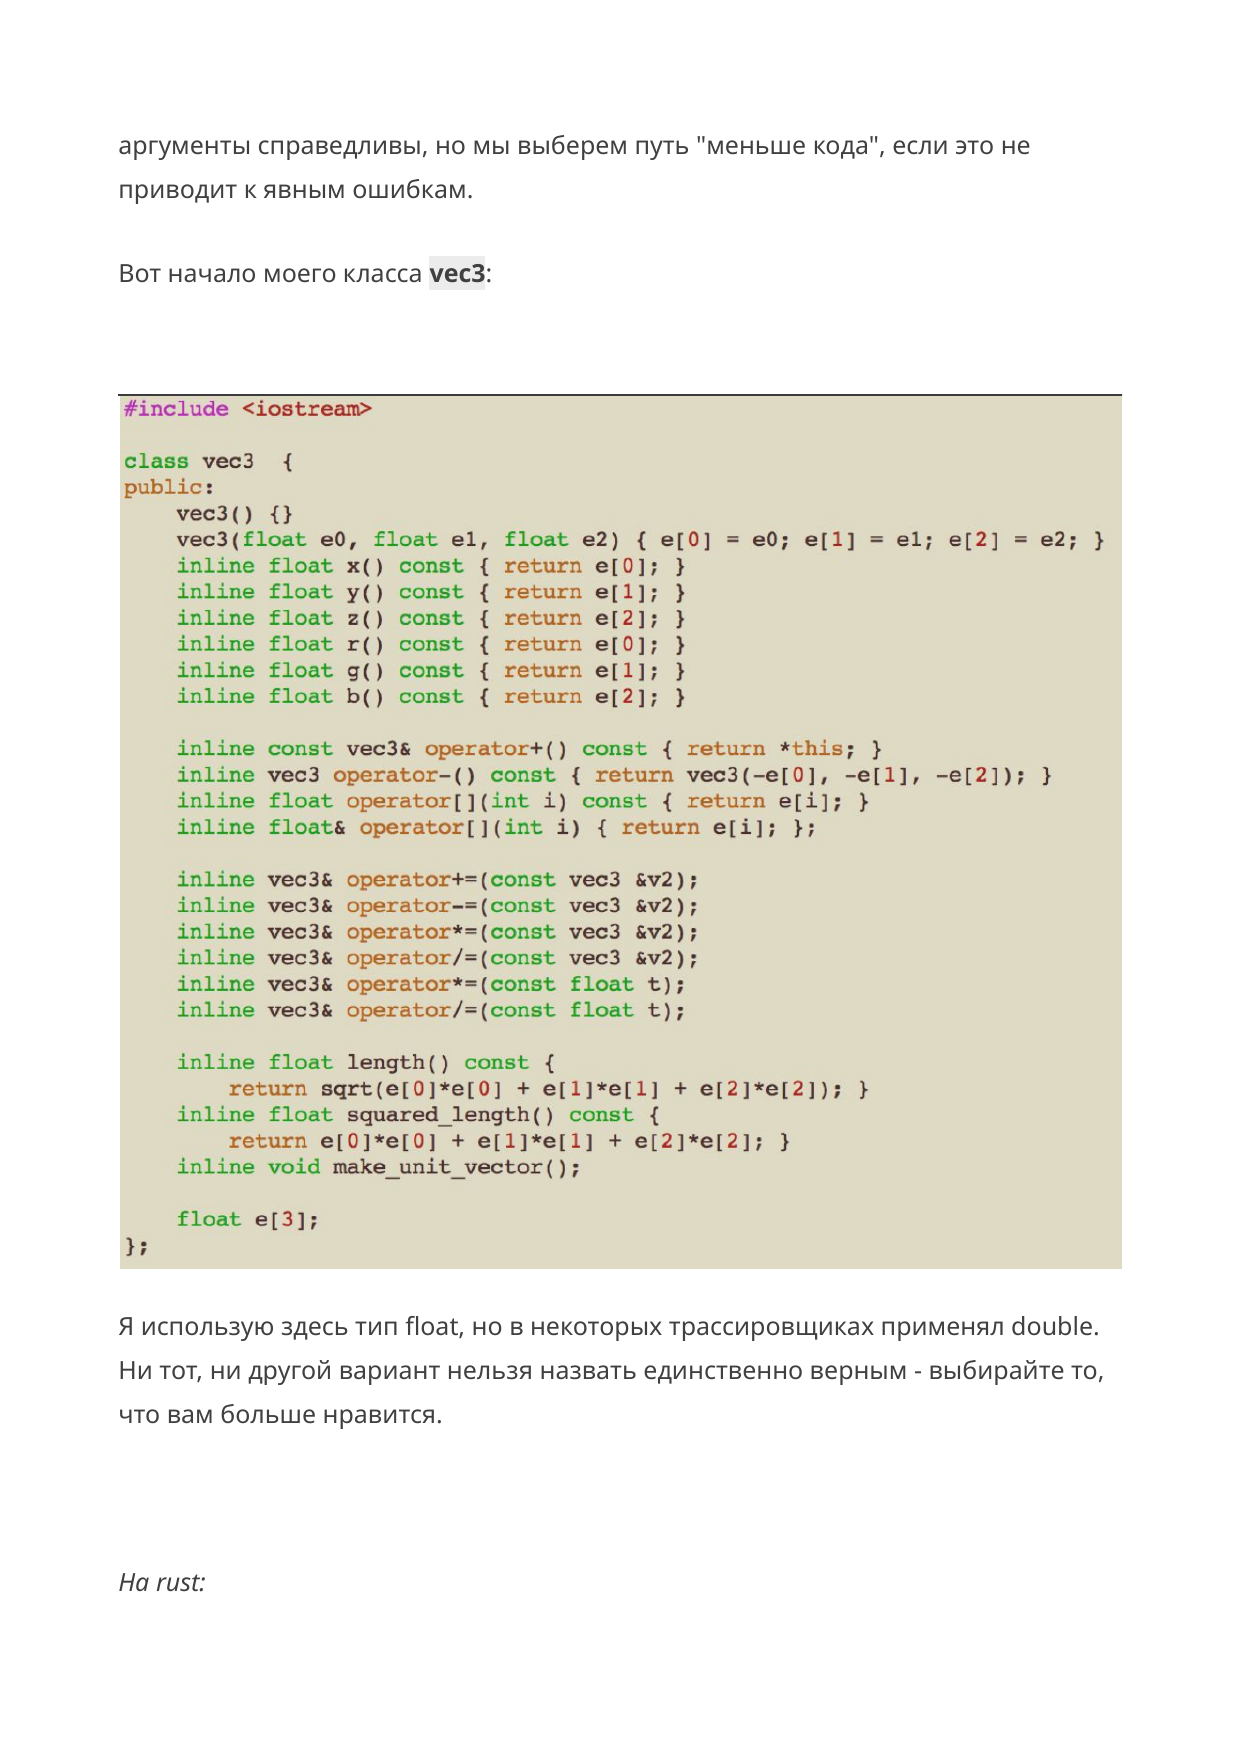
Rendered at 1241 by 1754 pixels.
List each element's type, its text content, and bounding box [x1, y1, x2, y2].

picture [118, 394, 1123, 1269]
text Вот начало моего класса vec3: [118, 246, 1122, 290]
text Я использую здесь тип float, но в некоторых трассировщиках применял double. Ни тот, ни другой вариант нельзя назвать единственно верным - выбирайте то, что вам больше нравится. [118, 1269, 1122, 1430]
text аргументы справедливы, но мы выберем путь "меньше кода", если это не приводит к явным ошибкам. [118, 118, 1122, 206]
text На rust: [118, 1555, 1122, 1599]
